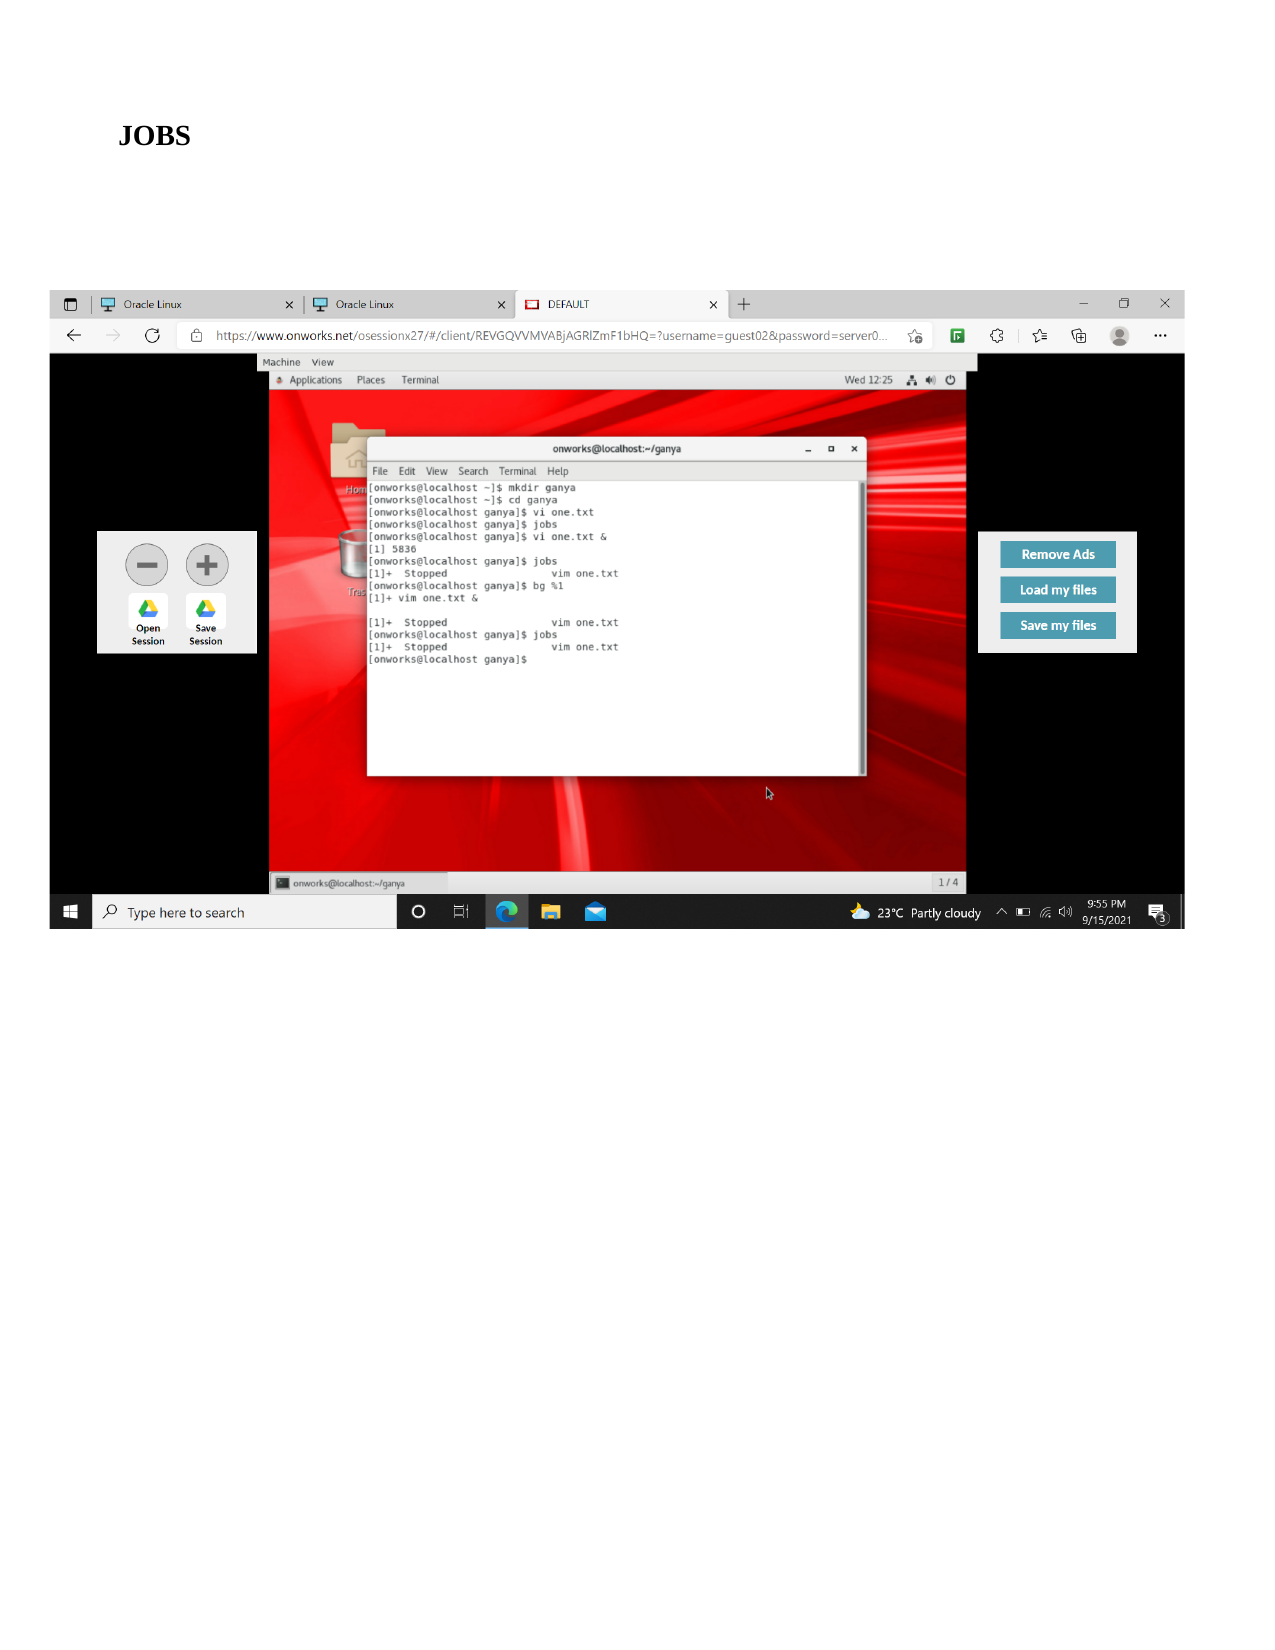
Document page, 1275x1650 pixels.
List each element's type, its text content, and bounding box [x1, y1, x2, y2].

picture [49, 290, 1185, 929]
text JOBS [118, 118, 1157, 152]
